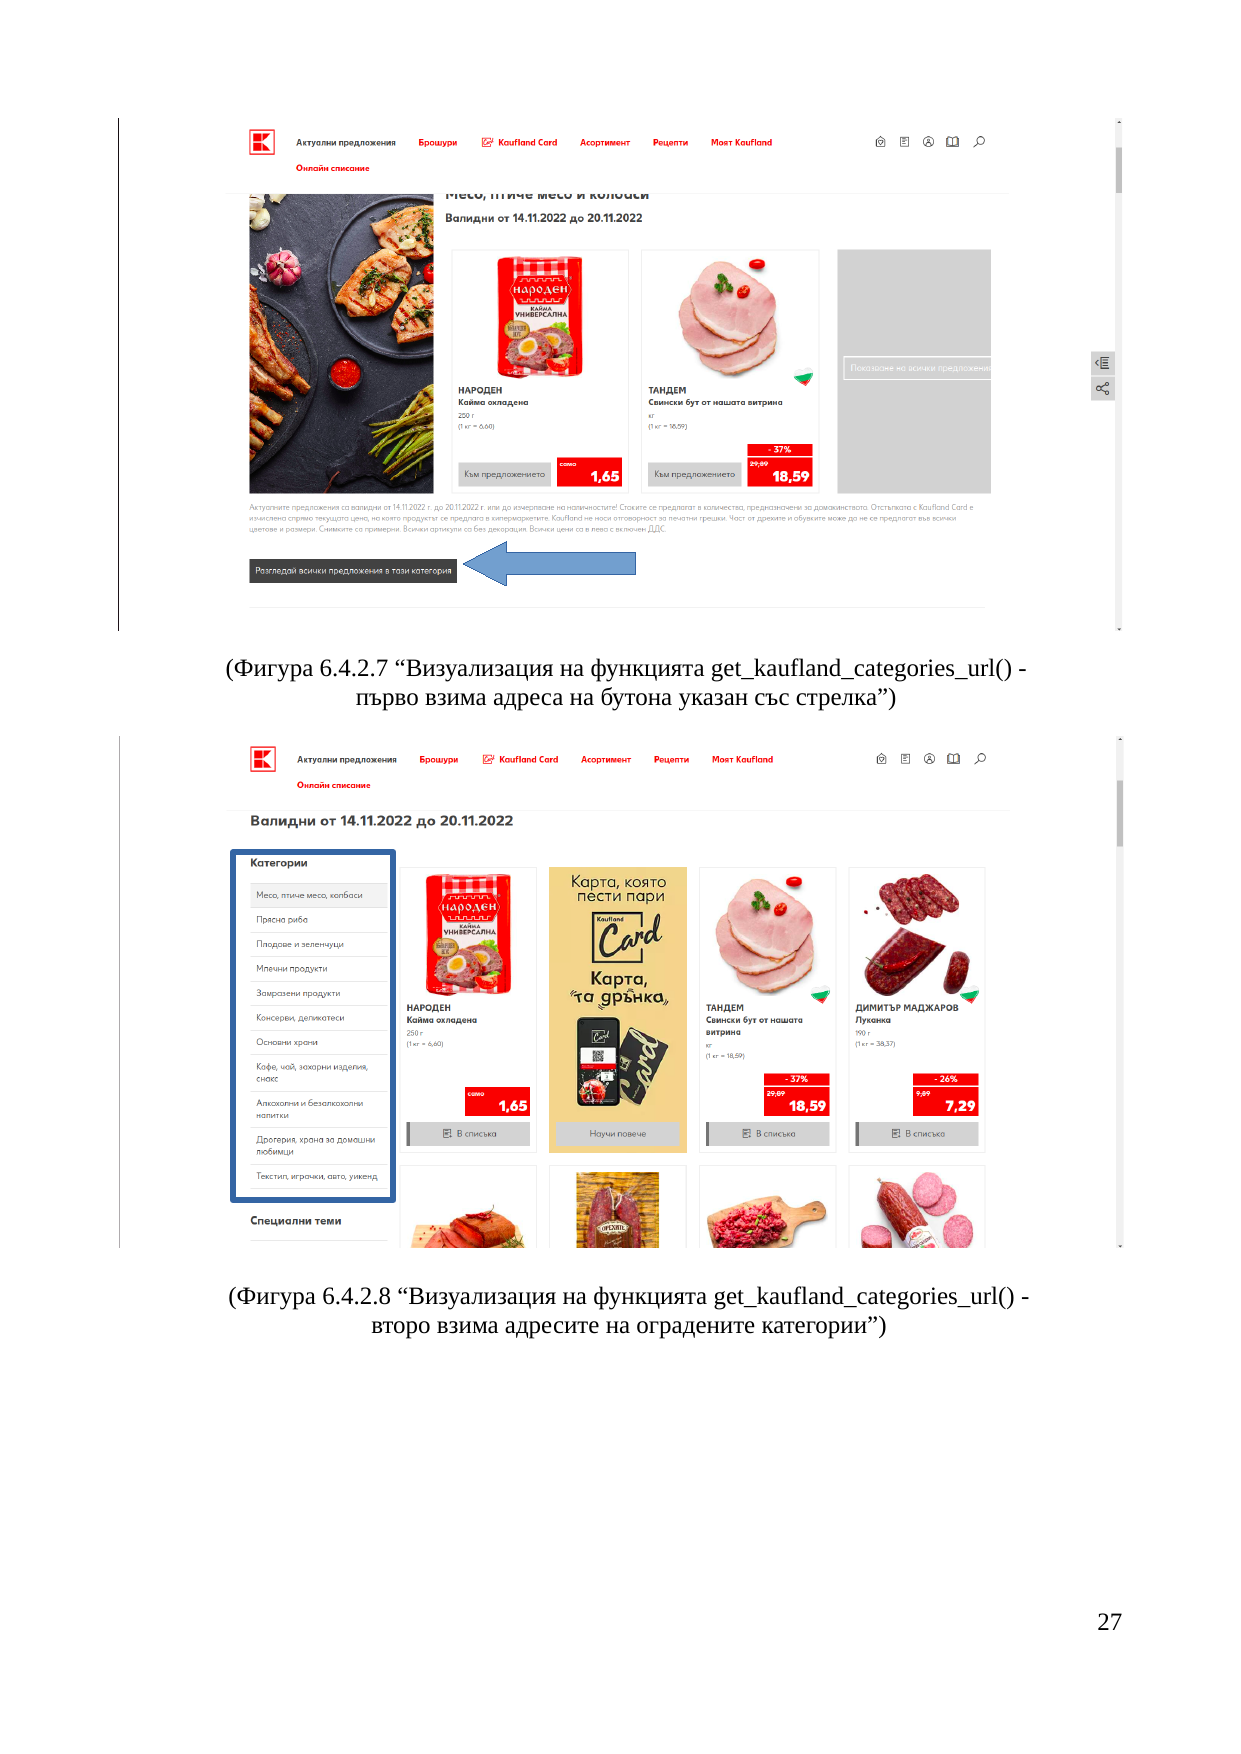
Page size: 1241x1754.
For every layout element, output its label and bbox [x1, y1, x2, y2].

picture [118, 118, 1123, 631]
picture [119, 736, 1124, 1248]
